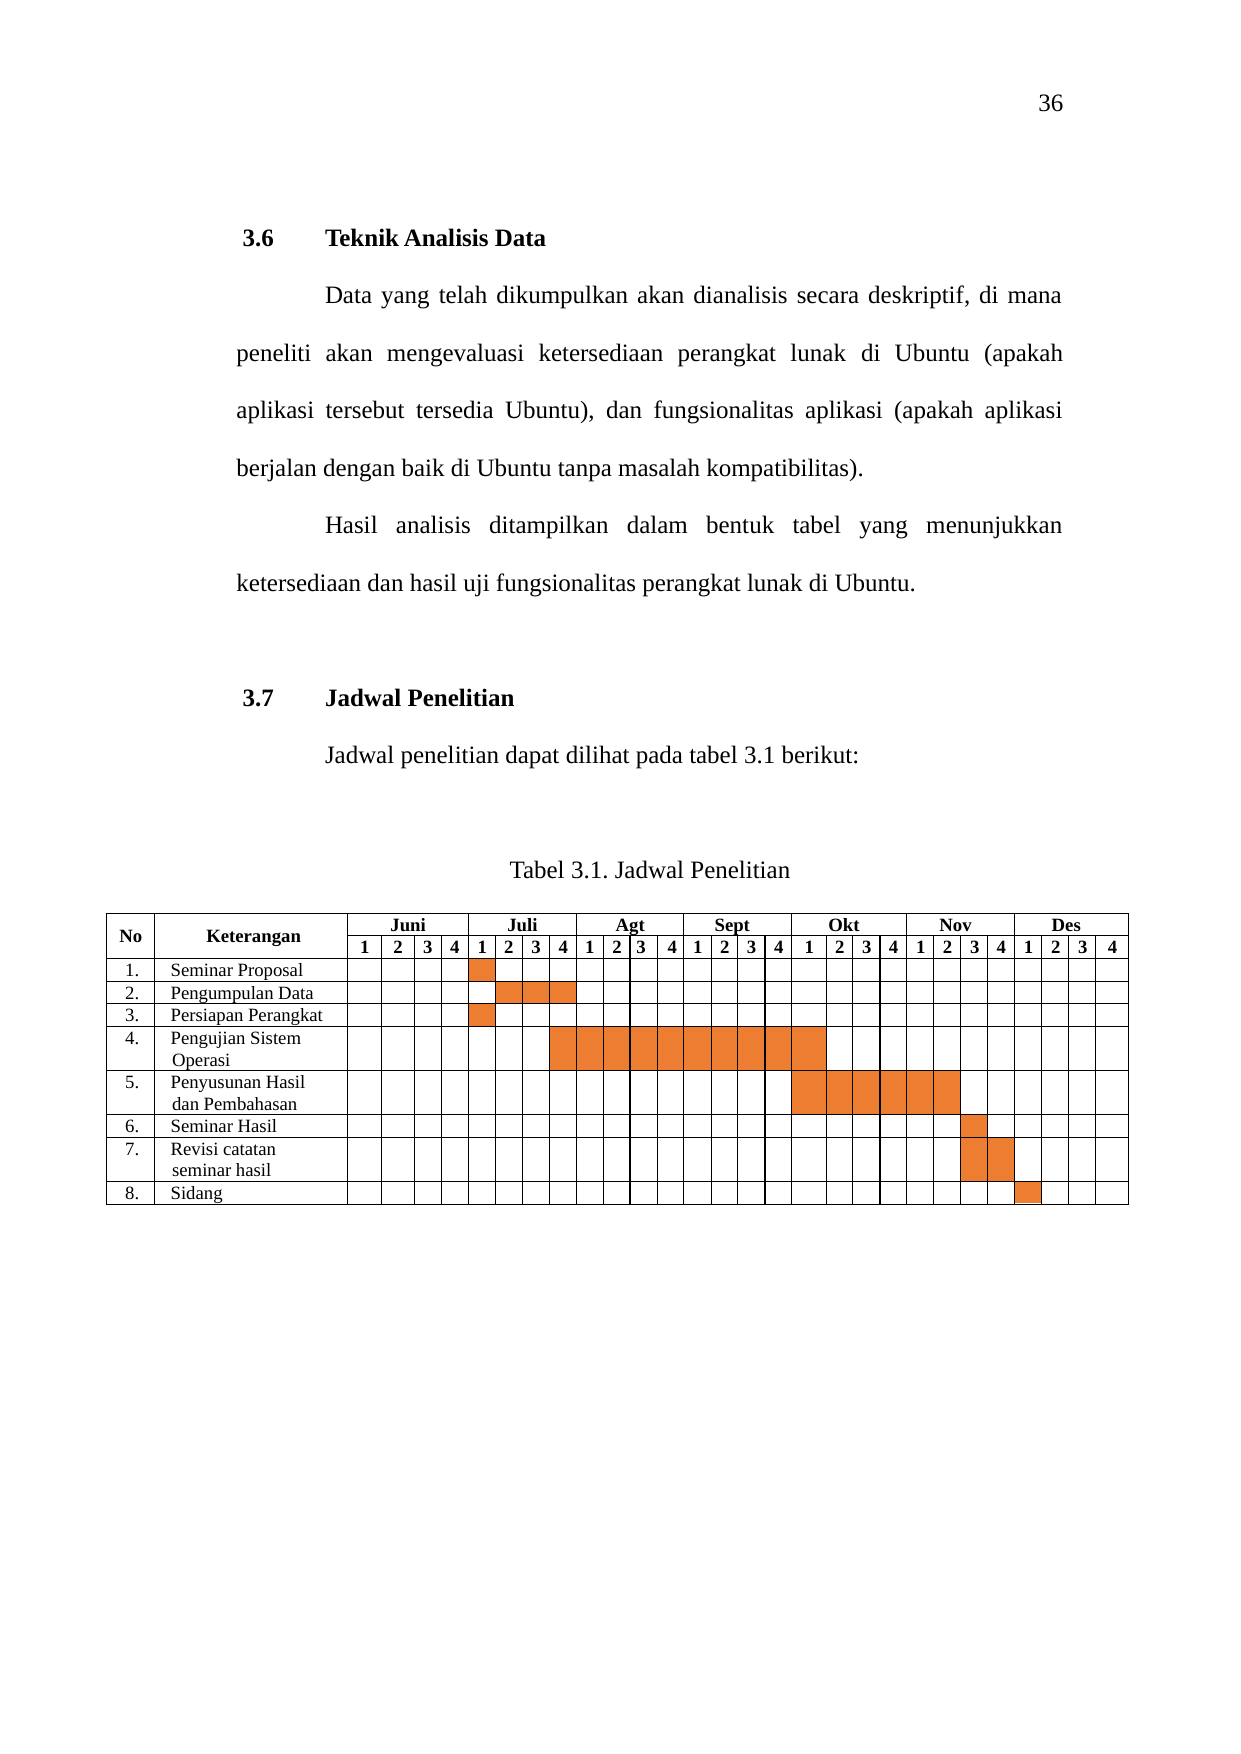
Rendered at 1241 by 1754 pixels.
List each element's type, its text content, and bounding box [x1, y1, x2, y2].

table_cell [550, 1027, 576, 1070]
table_cell [1096, 1027, 1128, 1070]
table_cell [442, 1182, 468, 1203]
table_cell [792, 1138, 826, 1181]
table_cell [881, 959, 906, 981]
table_cell [988, 1027, 1014, 1070]
table_cell [907, 959, 933, 981]
table_cell [550, 1115, 576, 1137]
table_cell [442, 1027, 468, 1070]
table_cell [658, 1182, 683, 1203]
table_cell [766, 1071, 791, 1114]
table_cell [934, 1004, 960, 1026]
table_cell 3 [631, 936, 657, 958]
table_cell [604, 1027, 629, 1070]
table_cell [1069, 982, 1095, 1003]
table_cell 8. [107, 1182, 154, 1203]
table_cell Persiapan Perangkat [155, 1004, 347, 1026]
table_cell [577, 982, 603, 1003]
table_cell [604, 982, 629, 1003]
table_cell [415, 1071, 441, 1114]
table_cell [442, 1115, 468, 1137]
table_cell [766, 982, 791, 1003]
table_cell [853, 1071, 879, 1114]
table_cell [988, 959, 1014, 981]
table_cell [712, 1182, 737, 1203]
table_cell [1015, 1182, 1041, 1203]
table_cell [1069, 1138, 1095, 1181]
table_cell [382, 1027, 414, 1070]
table_cell [1015, 1004, 1041, 1026]
table_cell [961, 959, 987, 981]
table_cell [604, 1138, 629, 1181]
table_cell 1 [469, 936, 495, 958]
table_cell [658, 1138, 683, 1181]
table_cell [523, 1071, 549, 1114]
table_cell [577, 1071, 603, 1114]
table_cell [415, 1182, 441, 1203]
table_cell [496, 1138, 522, 1181]
table_cell 3. [107, 1004, 154, 1026]
table_cell [523, 1182, 549, 1203]
table_cell [348, 1138, 381, 1181]
table_cell [382, 1115, 414, 1137]
table_cell [415, 982, 441, 1003]
table_cell [577, 1027, 603, 1070]
table_cell [738, 982, 764, 1003]
table_cell Penyusunan Hasil dan Pembahasan [155, 1071, 347, 1114]
table_cell [792, 959, 826, 981]
table_cell [853, 959, 879, 981]
table_header Keterangan [155, 914, 347, 958]
table_cell [523, 1115, 549, 1137]
table_cell [792, 1071, 826, 1114]
table_cell [827, 1004, 852, 1026]
table_cell [738, 1027, 764, 1070]
table_cell [348, 1004, 381, 1026]
table_cell [684, 1004, 711, 1026]
table_cell [348, 1115, 381, 1137]
table_cell [766, 959, 791, 981]
table_cell [415, 959, 441, 981]
table_cell [907, 1138, 933, 1181]
table_cell [907, 982, 933, 1003]
table_cell 2 [496, 936, 522, 958]
table_cell [712, 1071, 737, 1114]
table_cell [881, 1004, 906, 1026]
table_cell 3 [961, 936, 987, 958]
table_cell 3 [738, 936, 764, 958]
table_cell [961, 1027, 987, 1070]
table_cell [631, 1004, 657, 1026]
table_cell [684, 1138, 711, 1181]
table_cell [658, 1115, 683, 1137]
table_cell Seminar Hasil [155, 1115, 347, 1137]
table_cell [469, 1138, 495, 1181]
table_cell [1015, 959, 1041, 981]
table_cell [934, 1115, 960, 1137]
table_cell [523, 982, 549, 1003]
table_cell [827, 1182, 852, 1203]
table_cell [348, 1182, 381, 1203]
table_cell [1042, 1182, 1068, 1203]
table_cell 3 [523, 936, 549, 958]
table_cell [827, 1138, 852, 1181]
table_cell [604, 959, 629, 981]
table_cell 3 [415, 936, 441, 958]
table_cell Pengumpulan Data [155, 982, 347, 1003]
table_cell [684, 1027, 711, 1070]
table_cell 4 [658, 936, 683, 958]
table_cell [712, 1138, 737, 1181]
table_cell 4 [550, 936, 576, 958]
table_cell 3 [1069, 936, 1095, 958]
table_cell 6. [107, 1115, 154, 1137]
table_cell [469, 982, 495, 1003]
table_cell [1042, 1004, 1068, 1026]
table_cell [881, 1182, 906, 1203]
table_cell [1096, 1004, 1128, 1026]
table_header No [107, 914, 154, 958]
table_cell [496, 1027, 522, 1070]
table_cell 1 [348, 936, 381, 958]
table_cell [604, 1182, 629, 1203]
table_cell [469, 1071, 495, 1114]
table_cell [738, 1071, 764, 1114]
table_cell [496, 982, 522, 1003]
table_cell [738, 1138, 764, 1181]
table_cell Seminar Proposal [155, 959, 347, 981]
table_header Juli [469, 914, 576, 935]
table_cell [1015, 1027, 1041, 1070]
table_cell [934, 1138, 960, 1181]
table_cell [907, 1027, 933, 1070]
table_cell [658, 959, 683, 981]
table_cell [907, 1004, 933, 1026]
table_cell [469, 1115, 495, 1137]
table_cell 2 [382, 936, 414, 958]
table_cell [827, 959, 852, 981]
table_header Juni [348, 914, 468, 935]
table_cell [577, 959, 603, 981]
table_cell 1. [107, 959, 154, 981]
table_cell [1042, 1138, 1068, 1181]
table_cell [658, 1004, 683, 1026]
table_cell [415, 1115, 441, 1137]
table_cell [684, 1182, 711, 1203]
table_cell 2 [934, 936, 960, 958]
text Hasil analisis ditampilkan dalam bentuk tabel yang menunjukkan ketersediaan dan hasil uji fungsionalitas perangkat lunak di Ubuntu. [236, 510, 1063, 597]
table_cell [853, 1115, 879, 1137]
table_cell [382, 1182, 414, 1203]
table_cell [881, 1071, 906, 1114]
table_cell [496, 1071, 522, 1114]
table_cell [853, 1004, 879, 1026]
table_cell [1069, 1004, 1095, 1026]
table_cell [827, 1071, 852, 1114]
table_cell [712, 1004, 737, 1026]
table_cell [881, 1115, 906, 1137]
table_cell [684, 1115, 711, 1137]
table_cell [496, 959, 522, 981]
table_cell [792, 982, 826, 1003]
table_cell [658, 1027, 683, 1070]
table_cell [934, 982, 960, 1003]
table_cell [792, 1182, 826, 1203]
table_cell [988, 1004, 1014, 1026]
table_cell [523, 959, 549, 981]
table_cell [415, 1004, 441, 1026]
table_cell [1069, 1182, 1095, 1203]
table_cell [382, 1004, 414, 1026]
table_cell 2 [1042, 936, 1068, 958]
text Jadwal penelitian dapat dilihat pada tabel 3.1 berikut: [236, 740, 1063, 769]
table_cell [631, 1027, 657, 1070]
table_cell 4. [107, 1027, 154, 1070]
table_cell [604, 1071, 629, 1114]
table_cell [827, 1027, 852, 1070]
table_cell [934, 1182, 960, 1203]
table_cell [577, 1004, 603, 1026]
table_cell [766, 1004, 791, 1026]
table_cell [415, 1027, 441, 1070]
table_cell [604, 1115, 629, 1137]
table_cell 7. [107, 1138, 154, 1181]
table_cell 1 [684, 936, 711, 958]
table_cell [792, 1027, 826, 1070]
table_header Nov [907, 914, 1014, 935]
table_cell [827, 982, 852, 1003]
table_cell [469, 1182, 495, 1203]
table_cell [1069, 959, 1095, 981]
table_cell [934, 1027, 960, 1070]
subtitle Jadwal Penelitian [236, 683, 1063, 712]
table_cell [496, 1004, 522, 1026]
table_cell [550, 959, 576, 981]
table_cell [853, 1138, 879, 1181]
table_cell [631, 982, 657, 1003]
table_cell [382, 959, 414, 981]
table_cell 1 [792, 936, 826, 958]
table_cell [1069, 1115, 1095, 1137]
table_cell [577, 1138, 603, 1181]
table_cell [907, 1071, 933, 1114]
table_cell [469, 1004, 495, 1026]
table_cell [523, 1004, 549, 1026]
table_header Sept [684, 914, 791, 935]
table_cell [348, 1027, 381, 1070]
table_cell [684, 1071, 711, 1114]
table_cell 2 [827, 936, 852, 958]
table_cell [469, 1027, 495, 1070]
table_cell [496, 1182, 522, 1203]
table_header Okt [792, 914, 906, 935]
table_cell [1096, 959, 1128, 981]
table_cell [738, 1004, 764, 1026]
table_cell [961, 1138, 987, 1181]
table_cell [988, 982, 1014, 1003]
table_cell [827, 1115, 852, 1137]
table_cell 4 [766, 936, 791, 958]
table_cell [881, 1138, 906, 1181]
table_cell [1015, 1115, 1041, 1137]
subtitle Teknik Analisis Data [236, 223, 1063, 252]
table_cell [961, 1115, 987, 1137]
table_cell [631, 1182, 657, 1203]
table_cell [988, 1071, 1014, 1114]
text Tabel 3.1. Jadwal penelitian [236, 855, 1063, 884]
table_cell [382, 1138, 414, 1181]
table_cell 1 [577, 936, 603, 958]
table_cell [961, 1182, 987, 1203]
table_cell [1096, 1182, 1128, 1203]
table_cell [853, 1182, 879, 1203]
table_cell [523, 1138, 549, 1181]
table_cell [1042, 1027, 1068, 1070]
table_cell [415, 1138, 441, 1181]
table_cell [1042, 1115, 1068, 1137]
table_cell [766, 1182, 791, 1203]
table_cell [988, 1182, 1014, 1203]
table_cell [881, 1027, 906, 1070]
table_cell [1096, 982, 1128, 1003]
table_cell 1 [907, 936, 933, 958]
table_cell [712, 982, 737, 1003]
table_cell [961, 1004, 987, 1026]
table_header Des [1015, 914, 1128, 935]
table_cell 4 [1096, 936, 1128, 958]
table_cell [1042, 982, 1068, 1003]
table_cell [1096, 1071, 1128, 1114]
table_cell [766, 1138, 791, 1181]
table_cell [1069, 1071, 1095, 1114]
table_cell [907, 1115, 933, 1137]
table_cell [348, 1071, 381, 1114]
table_cell 3 [853, 936, 879, 958]
table_cell [738, 1182, 764, 1203]
table_cell 5. [107, 1071, 154, 1114]
table_cell Revisi catatan seminar hasil [155, 1138, 347, 1181]
table_header Agt [577, 914, 683, 935]
table_cell [792, 1004, 826, 1026]
table_cell 2. [107, 982, 154, 1003]
table_cell [1042, 959, 1068, 981]
table_cell [631, 1115, 657, 1137]
table_cell [523, 1027, 549, 1070]
table_cell [496, 1115, 522, 1137]
table_cell 2 [604, 936, 629, 958]
table_cell [792, 1115, 826, 1137]
table_cell [712, 1027, 737, 1070]
table_cell [442, 1071, 468, 1114]
table_cell [604, 1004, 629, 1026]
table_cell [1069, 1027, 1095, 1070]
table_cell 2 [712, 936, 737, 958]
table_cell [766, 1027, 791, 1070]
table_cell [631, 1071, 657, 1114]
table_cell [550, 1138, 576, 1181]
table_cell [934, 959, 960, 981]
table_cell [853, 982, 879, 1003]
table_cell [631, 959, 657, 981]
table_cell [469, 959, 495, 981]
table_cell [577, 1115, 603, 1137]
table_cell [382, 1071, 414, 1114]
table_cell [961, 982, 987, 1003]
table_cell [550, 1071, 576, 1114]
table_cell [738, 1115, 764, 1137]
table_cell [738, 959, 764, 981]
table_cell [348, 959, 381, 981]
table_cell [988, 1138, 1014, 1181]
table_cell [712, 959, 737, 981]
table_cell [658, 1071, 683, 1114]
table_cell [1015, 1071, 1041, 1114]
table_cell 4 [988, 936, 1014, 958]
table_cell 1 [1015, 936, 1041, 958]
table_cell [550, 982, 576, 1003]
table_cell [934, 1071, 960, 1114]
table_cell [442, 959, 468, 981]
table_cell [961, 1071, 987, 1114]
table_cell [1015, 982, 1041, 1003]
table_cell [550, 1004, 576, 1026]
table_cell [1015, 1138, 1041, 1181]
table_cell [907, 1182, 933, 1203]
table_cell [988, 1115, 1014, 1137]
table_cell [348, 982, 381, 1003]
text Data yang telah dikumpulkan akan dianalisis secara deskriptif, di mana peneliti akan mengevaluasi ketersediaan perangkat lunak di Ubuntu (apakah aplikasi tersebut tersedia Ubuntu), dan fungsionalitas aplikasi (apakah aplikasi berjalan dengan baik di Ubuntu tanpa masalah kompatibilitas). [236, 280, 1063, 482]
table_cell [766, 1115, 791, 1137]
table_cell [442, 982, 468, 1003]
table_cell [382, 982, 414, 1003]
table_cell [712, 1115, 737, 1137]
table_cell [1096, 1138, 1128, 1181]
table_cell [442, 1138, 468, 1181]
table_cell Sidang [155, 1182, 347, 1203]
table_cell [631, 1138, 657, 1181]
table_cell [577, 1182, 603, 1203]
table_cell 4 [442, 936, 468, 958]
table_cell [853, 1027, 879, 1070]
table_cell [442, 1004, 468, 1026]
table_cell [684, 959, 711, 981]
table_cell [1096, 1115, 1128, 1137]
table_cell [550, 1182, 576, 1203]
table_cell [1042, 1071, 1068, 1114]
table_cell [684, 982, 711, 1003]
table_cell [881, 982, 906, 1003]
table_cell [658, 982, 683, 1003]
table_cell Pengujian Sistem Operasi [155, 1027, 347, 1070]
table_cell 4 [881, 936, 906, 958]
